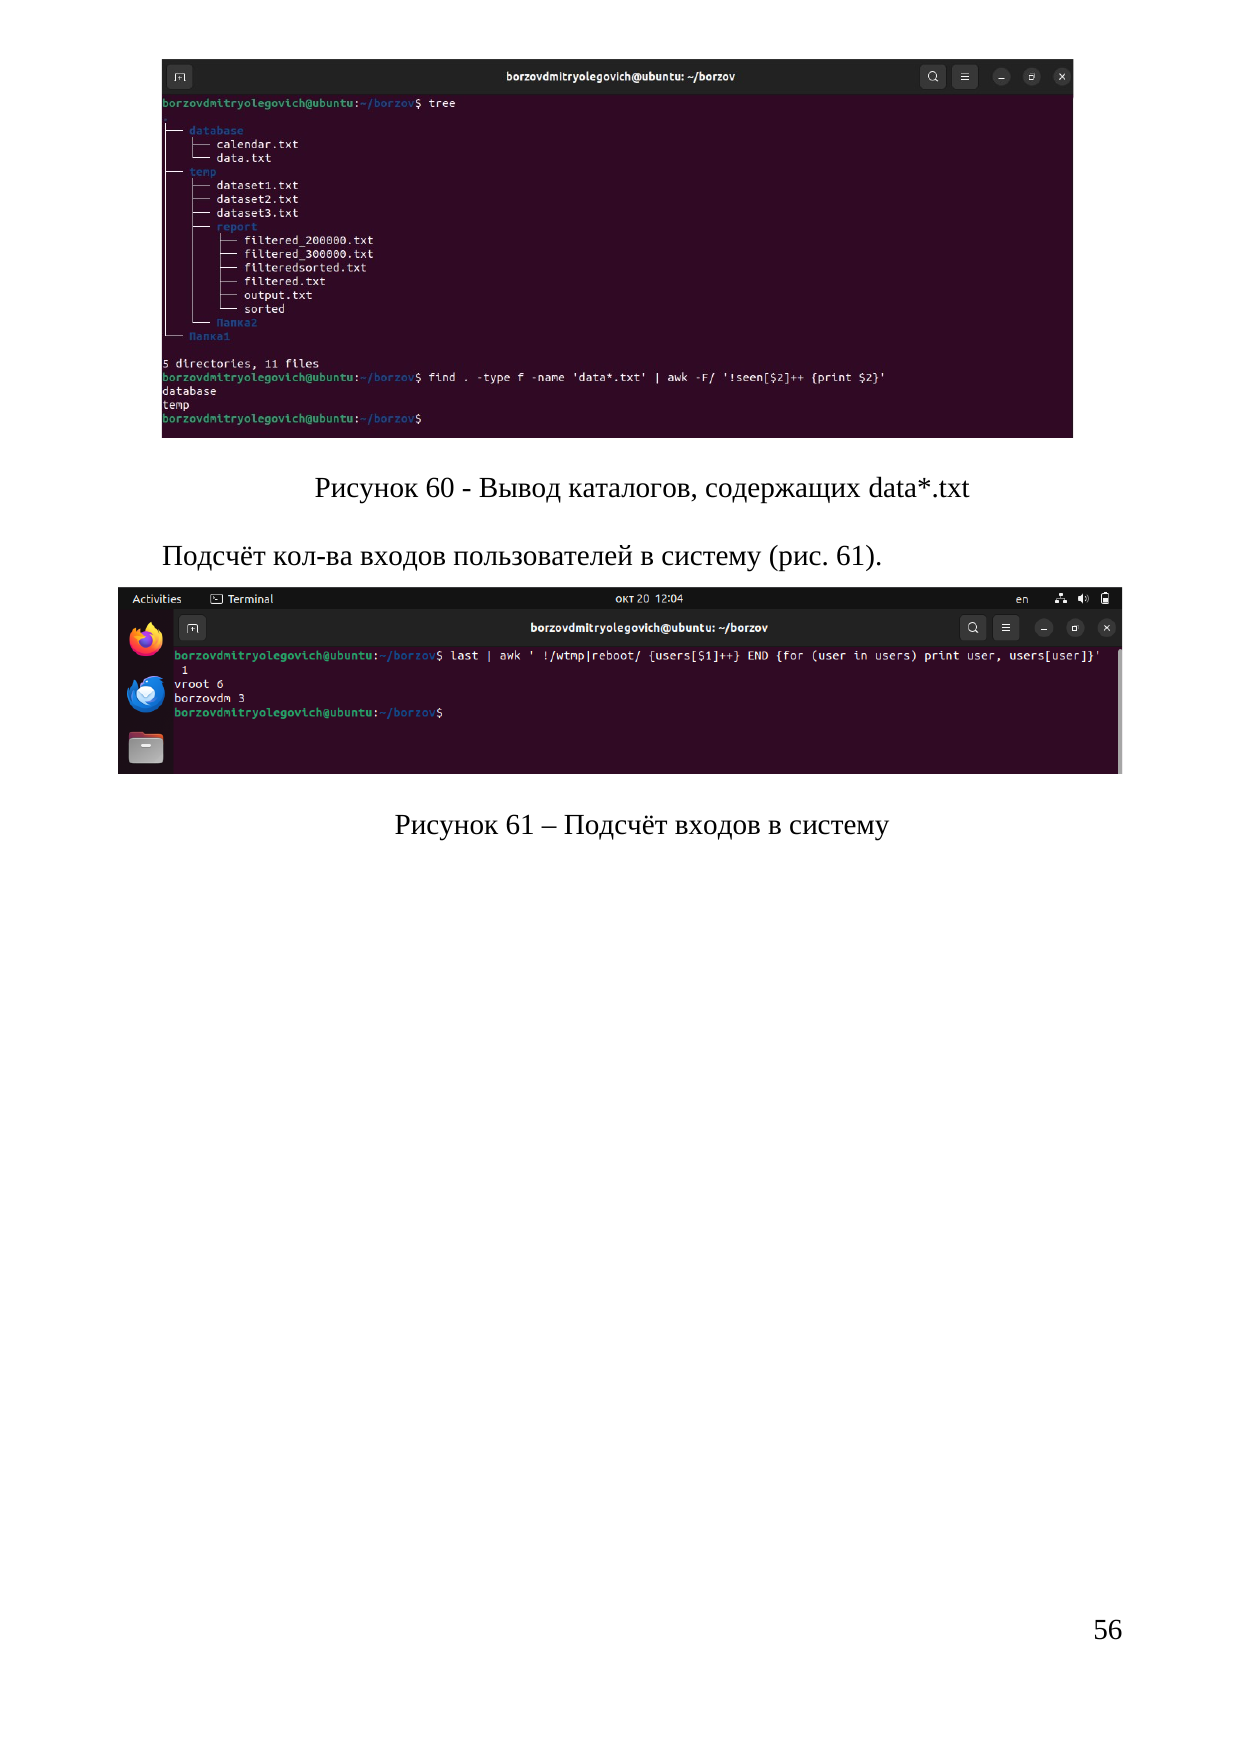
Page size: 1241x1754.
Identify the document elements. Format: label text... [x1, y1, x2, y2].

text Подсчёт кол-ва входов пользователей в систему (рис. 61). [118, 538, 1122, 587]
text Рисунок 60 - Вывод каталогов, содержащих data*.txt [118, 471, 1122, 504]
picture [118, 587, 1123, 774]
picture [161, 59, 1074, 438]
text Рисунок 61 – Подсчёт входов в систему [118, 807, 1122, 840]
